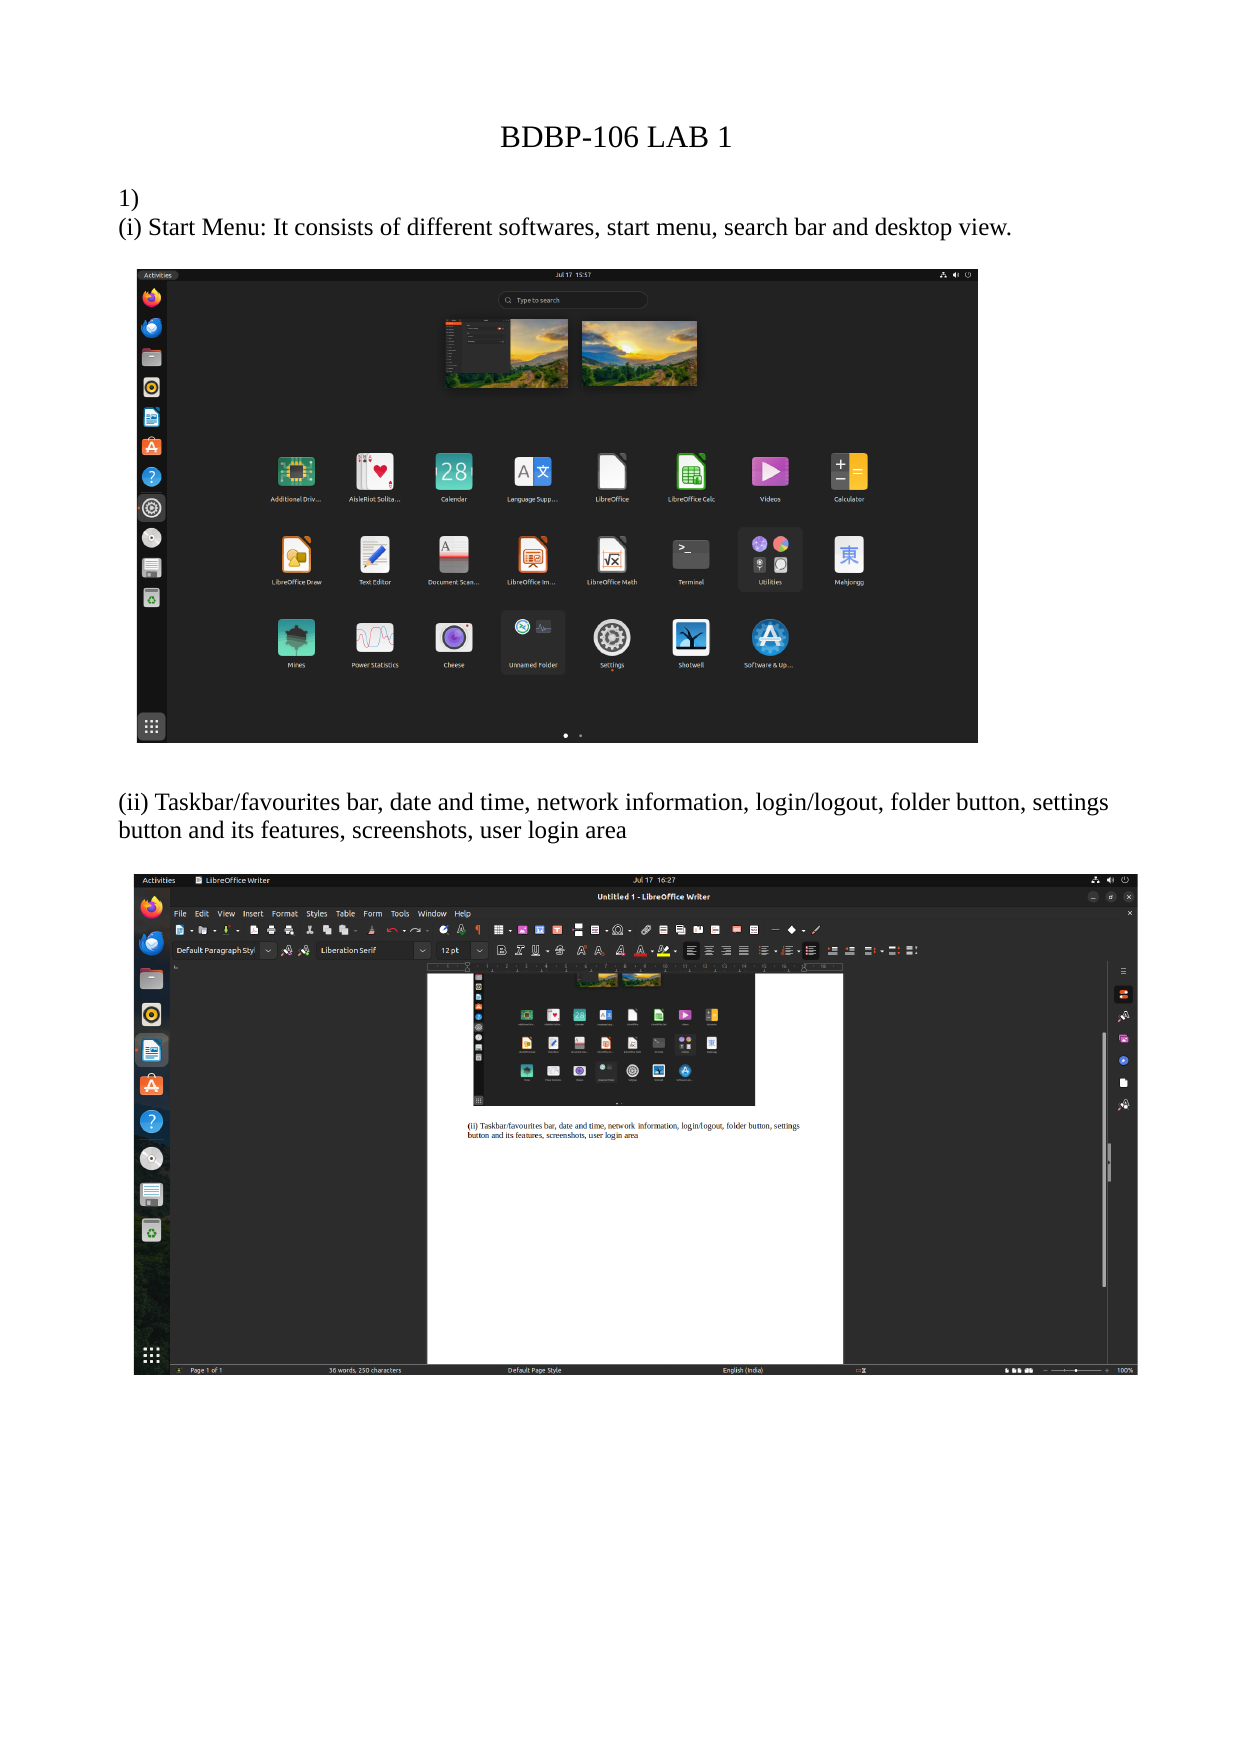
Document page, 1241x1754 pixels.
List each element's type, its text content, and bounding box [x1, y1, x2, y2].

text BDBP-106 LAB 1 [118, 118, 1122, 154]
text (i) Start Menu: It consists of different softwares, start menu, search bar and desktop view. [118, 212, 1122, 240]
picture [136, 269, 978, 743]
text 1) [118, 183, 1122, 212]
picture [133, 874, 1138, 1375]
text (ii) Taskbar/favourites bar, date and time, network information, login/logout, folder button, settings button and its features, screenshots, user login area [118, 787, 1122, 844]
